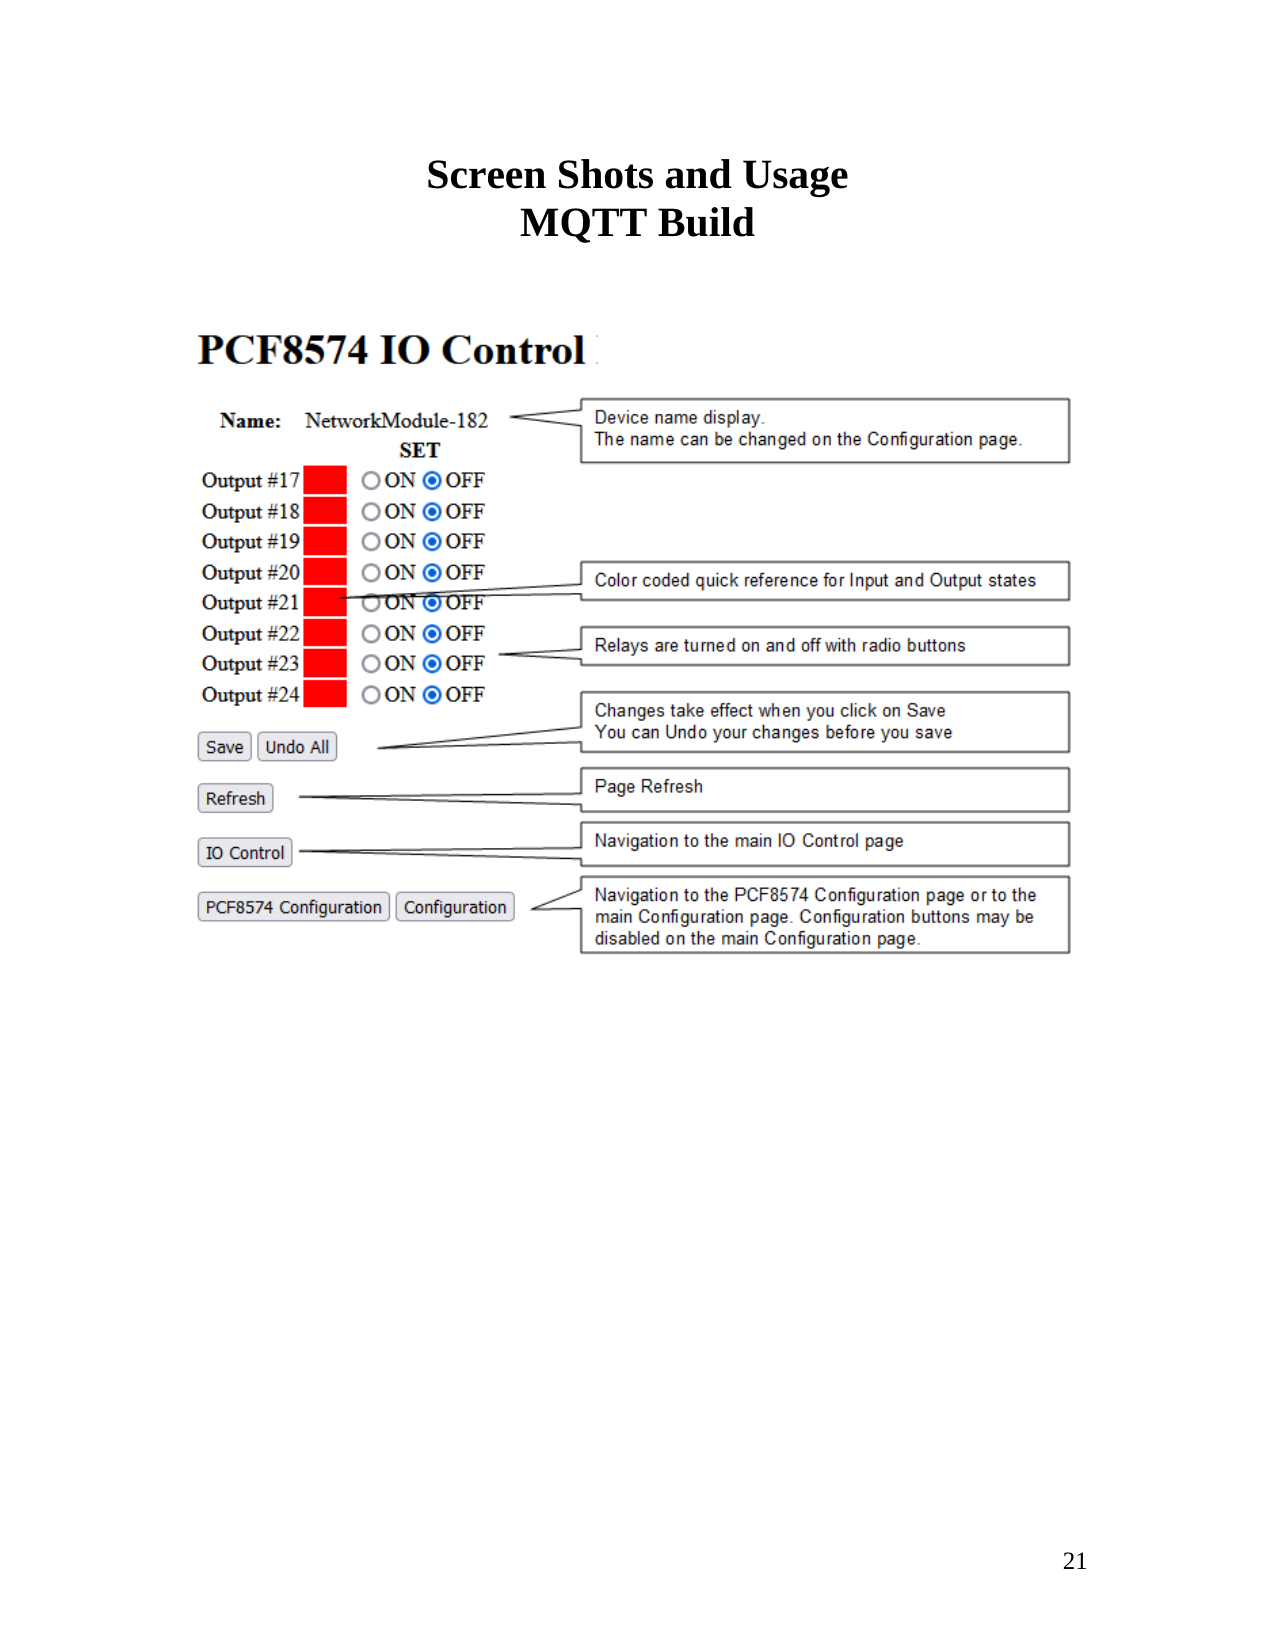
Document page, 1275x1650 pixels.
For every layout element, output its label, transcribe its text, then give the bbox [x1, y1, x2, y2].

text Screen Shots and Usage [187, 150, 1087, 198]
picture [187, 322, 1087, 961]
text MQTT Build [187, 198, 1087, 246]
